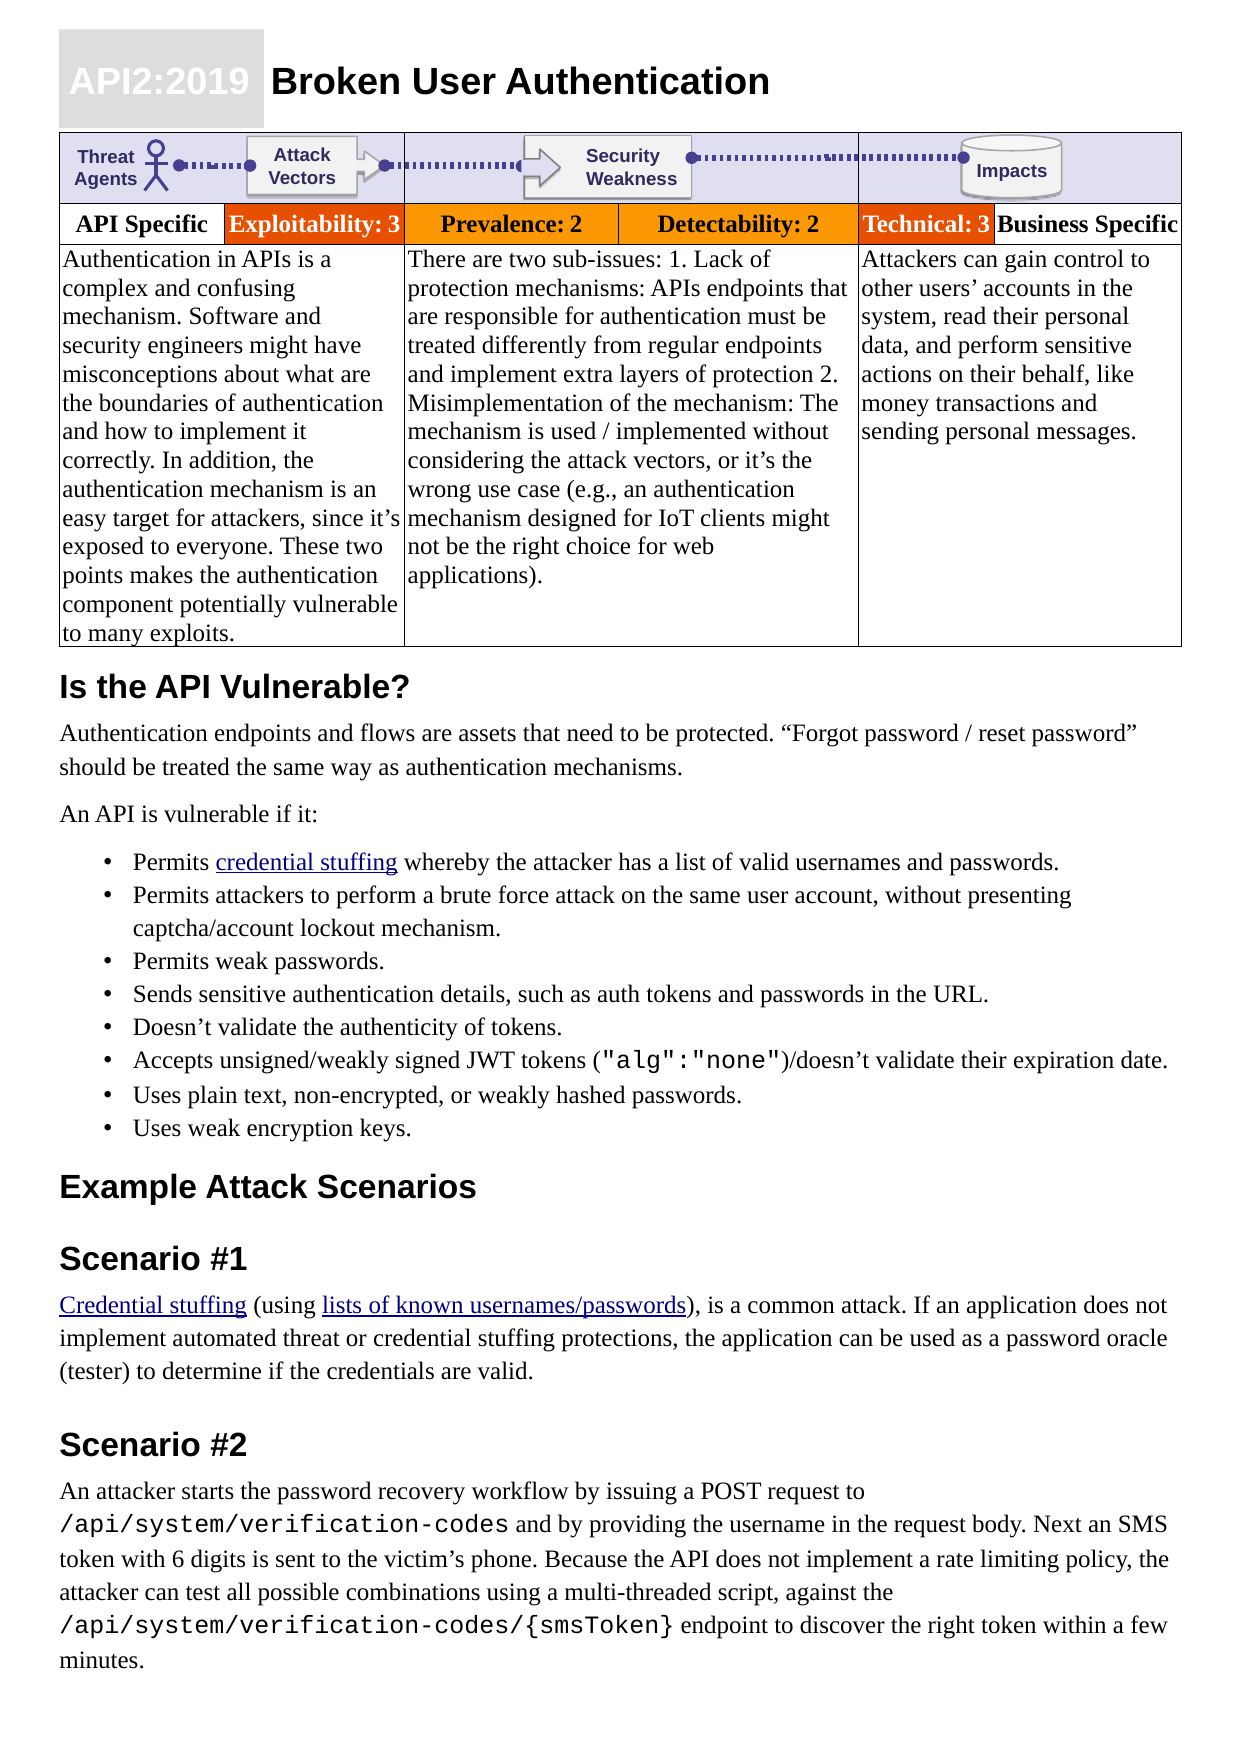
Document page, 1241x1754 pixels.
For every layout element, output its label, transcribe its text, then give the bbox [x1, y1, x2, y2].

text Authentication endpoints and flows are assets that need to be protected. “Forgot password / reset password” should be treated the same way as authentication mechanisms. [59, 718, 1181, 780]
text Credential stuffing (using lists of known usernames/passwords), is a common attack. If an application does not implement automated threat or credential stuffing protections, the application can be used as a password oracle (tester) to determine if the credentials are valid. [59, 1290, 1181, 1385]
list Accepts unsigned/weakly signed JWT tokens ("alg":"none")/doesn’t validate their expiration date. [103, 1045, 1181, 1076]
table_cell Exploitability: 3 [225, 204, 404, 244]
list Uses weak encryption keys. [103, 1113, 1181, 1142]
table_header [618, 133, 858, 203]
list Doesn’t validate the authenticity of tokens. [103, 1012, 1181, 1041]
subtitle Scenario #2 [59, 1425, 1181, 1463]
list Permits credential stuffing whereby the attacker has a list of valid usernames and passwords. [103, 847, 1181, 876]
table_cell Detectability: 2 [619, 204, 858, 244]
list Permits attackers to perform a brute force attack on the same user account, without presenting captcha/account lockout mechanism. [103, 880, 1181, 942]
list Sends sensitive authentication details, such as auth tokens and passwords in the URL. [103, 979, 1181, 1008]
table_cell Prevalence: 2 [405, 204, 618, 244]
table_cell Business Specific [995, 204, 1181, 244]
text An API is vulnerable if it: [59, 799, 1181, 828]
table_cell Technical: 3 [859, 204, 994, 244]
table_header [994, 133, 1181, 203]
list Uses plain text, non-encrypted, or weakly hashed passwords. [103, 1080, 1181, 1109]
table_header [60, 133, 224, 203]
subtitle Example Attack Scenarios [59, 1167, 1181, 1206]
list Permits weak passwords. [103, 946, 1181, 974]
table_cell Attackers can gain control to other users’ accounts in the system, read their personal data, and perform sensitive actions on their behalf, like money transactions and sending personal messages. [859, 245, 1181, 646]
table_header [405, 133, 618, 203]
table_cell There are two sub-issues: 1. Lack of protection mechanisms: APIs endpoints that are responsible for authentication must be treated differently from regular endpoints and implement extra layers of protection 2. Misimplementation of the mechanism: The mechanism is used / implemented without considering the attack vectors, or it’s the wrong use case (e.g., an authentication mechanism designed for IoT clients might not be the right choice for web applications). [405, 245, 858, 646]
table_header [859, 133, 994, 203]
text An attacker starts the password recovery workflow by issuing a POST request to /api/system/verification-codes and by providing the username in the request body. Next an SMS token with 6 digits is sent to the victim’s phone. Because the API does not implement a rate limiting policy, the attacker can test all possible combinations using a multi-threaded script, against the /api/system/verification-codes/{smsToken} endpoint to discover the right token within a few minutes. [59, 1476, 1181, 1674]
table_cell Authentication in APIs is a complex and confusing mechanism. Software and security engineers might have misconceptions about what are the boundaries of authentication and how to implement it correctly. In addition, the authentication mechanism is an easy target for attackers, since it’s exposed to everyone. These two points makes the authentication component potentially vulnerable to many exploits. [60, 245, 404, 646]
table_header [224, 133, 404, 203]
subtitle Scenario #1 [59, 1239, 1181, 1278]
subtitle Is the API Vulnerable? [59, 667, 1181, 706]
table_cell API Specific [60, 204, 224, 244]
